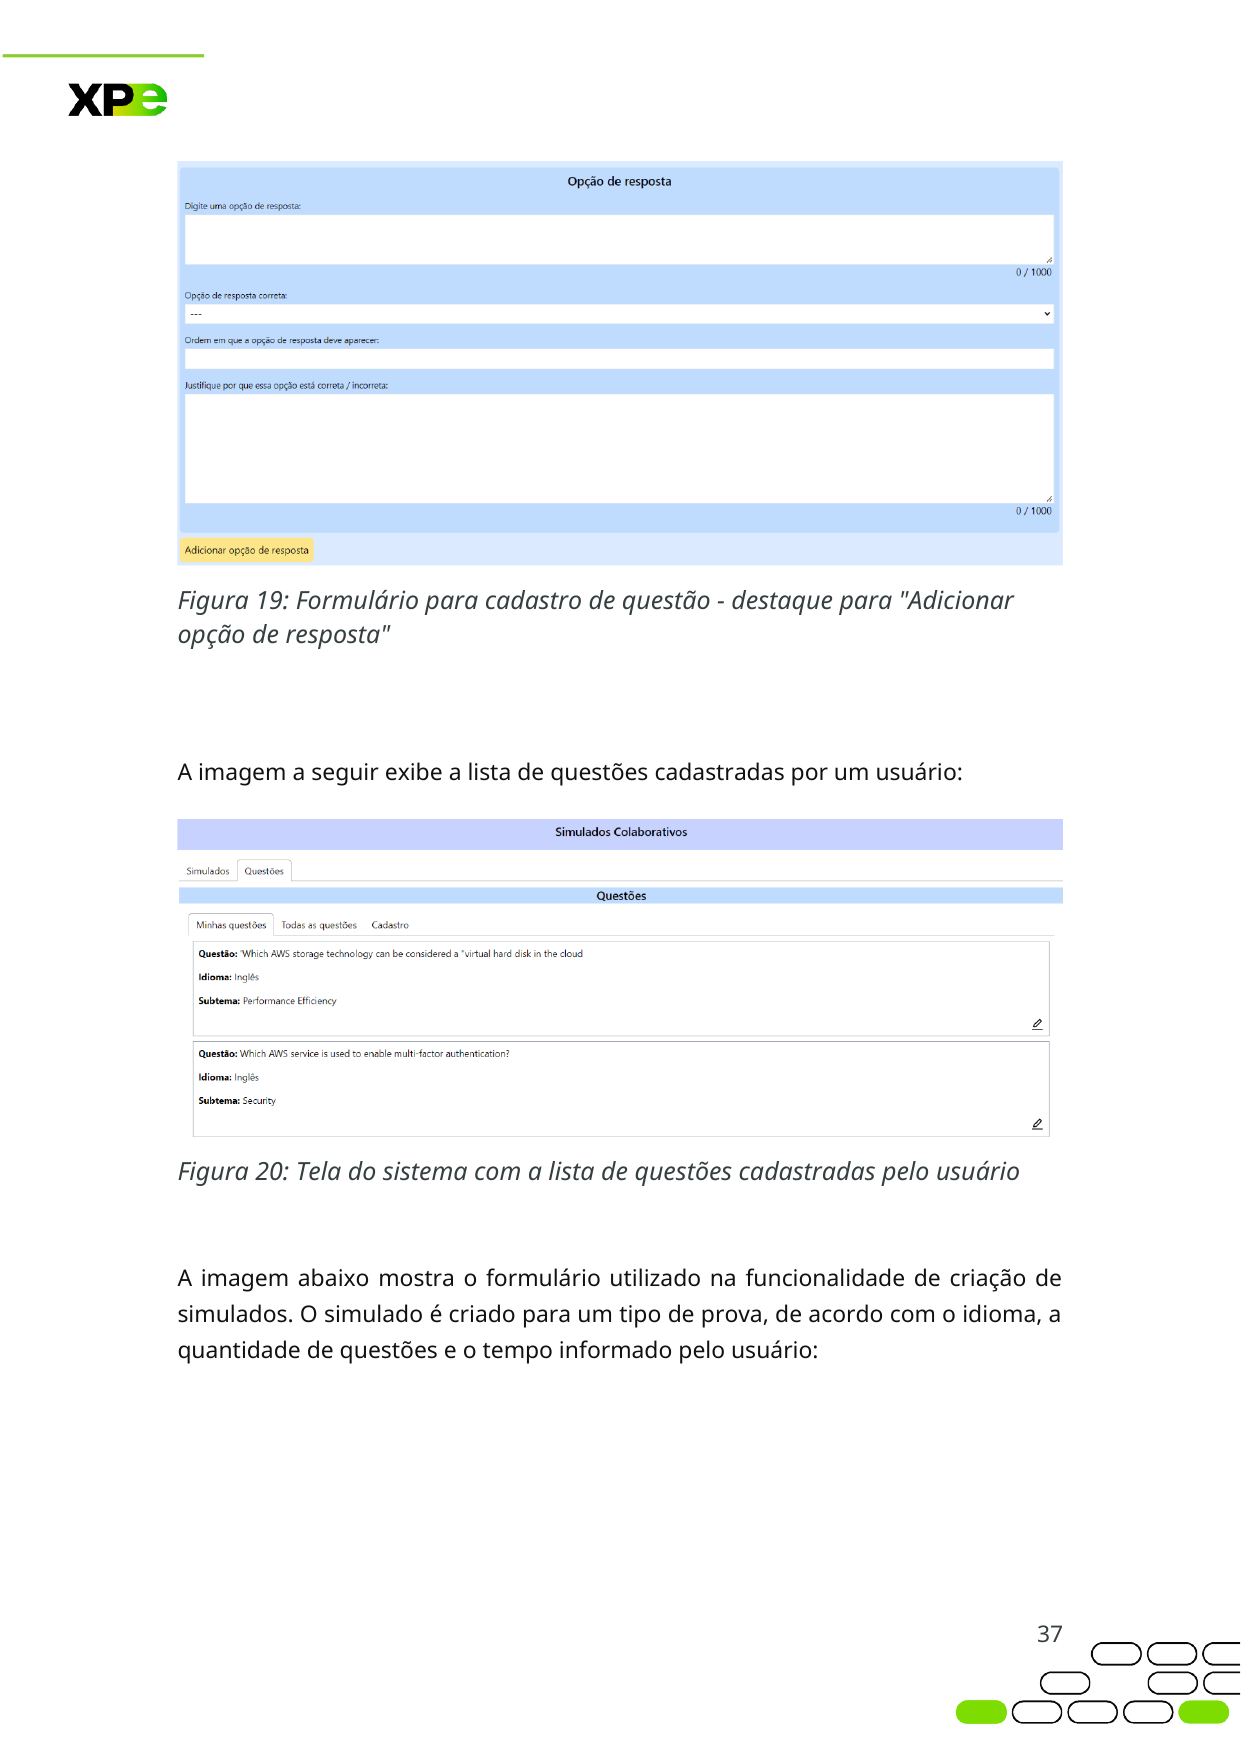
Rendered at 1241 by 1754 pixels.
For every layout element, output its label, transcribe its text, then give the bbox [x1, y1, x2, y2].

picture [955, 1642, 1241, 1724]
text Figura 19: Formulário para cadastro de questão - destaque para "Adicionar opção de resposta" [177, 570, 1063, 651]
picture [177, 160, 1063, 570]
picture [177, 819, 1063, 1141]
picture [2, 51, 205, 148]
text A imagem a seguir exibe a lista de questões cadastradas por um usuário: [177, 756, 1063, 787]
text Figura 20: Tela do sistema com a lista de questões cadastradas pelo usuário [177, 1141, 1063, 1187]
text A imagem abaixo mostra o formulário utilizado na funcionalidade de criação de simulados. O simulado é criado para um tipo de prova, de acordo com o idioma, a quantidade de questões e o tempo informado pelo usuário: [177, 1262, 1063, 1365]
